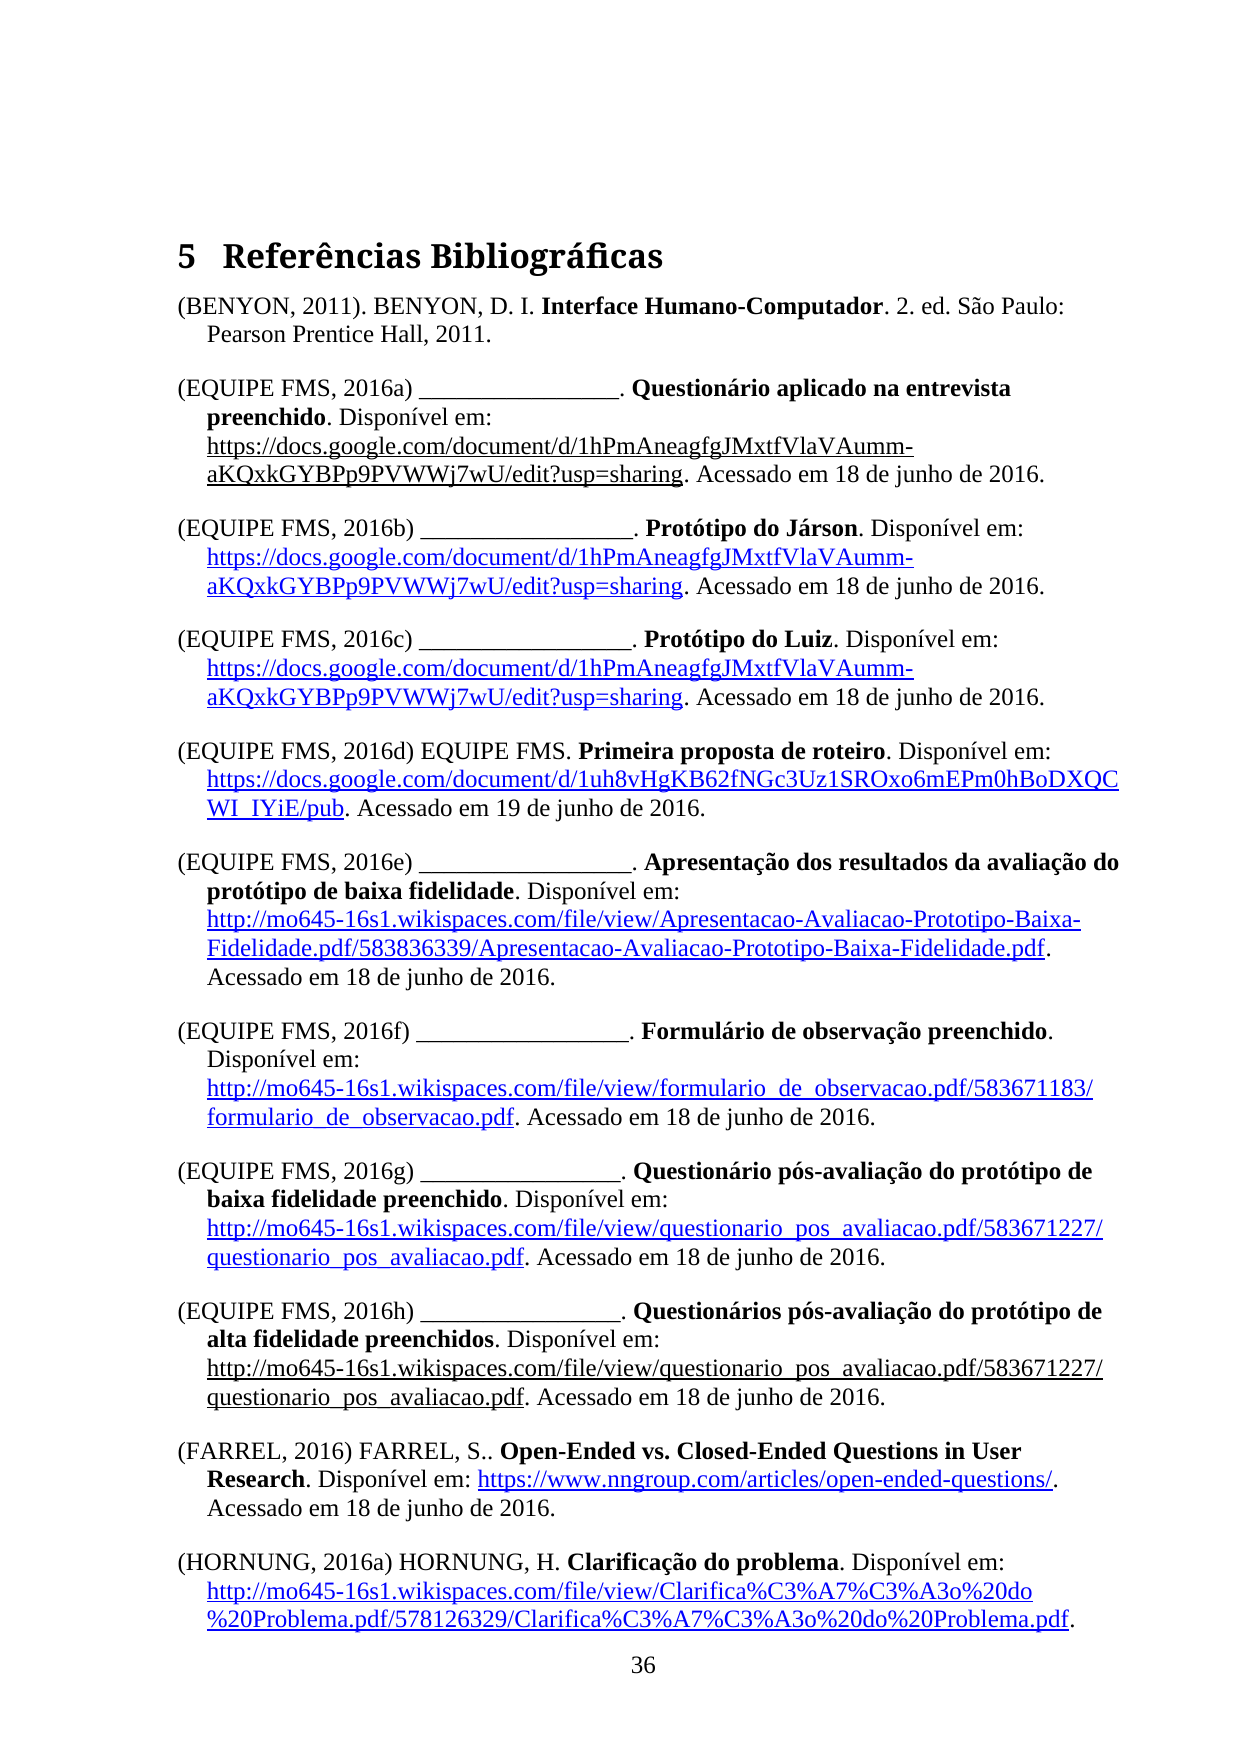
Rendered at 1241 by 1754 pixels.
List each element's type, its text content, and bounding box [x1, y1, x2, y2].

text (EQUIPE FMS, 2016h) ________________. Questionários pós-avaliação do protótipo de alta fidelidade preenchidos. Disponível em: http://mo645-16s1.wikispaces.com/file/view/questionario_pos_avaliacao.pdf/583671227/questionario_pos_avaliacao.pdf. Acessado em 18 de junho de 2016. [177, 1296, 1122, 1411]
text (EQUIPE FMS, 2016g) ________________. Questionário pós-avaliação do protótipo de baixa fidelidade preenchido. Disponível em: http://mo645-16s1.wikispaces.com/file/view/questionario_pos_avaliacao.pdf/583671227/questionario_pos_avaliacao.pdf. Acessado em 18 de junho de 2016. [177, 1156, 1122, 1271]
text (EQUIPE FMS, 2016b) _________________. Protótipo do Járson. Disponível em: https://docs.google.com/document/d/1hPmAneagfgJMxtfVlaVAumm-aKQxkGYBPp9PVWWj7wU/edit?usp=sharing. Acessado em 18 de junho de 2016. [177, 513, 1122, 599]
text (EQUIPE FMS, 2016c) _________________. Protótipo do Luiz. Disponível em: https://docs.google.com/document/d/1hPmAneagfgJMxtfVlaVAumm-aKQxkGYBPp9PVWWj7wU/edit?usp=sharing. Acessado em 18 de junho de 2016. [177, 624, 1122, 711]
text (EQUIPE FMS, 2016a) ________________. Questionário aplicado na entrevista preenchido. Disponível em: https://docs.google.com/document/d/1hPmAneagfgJMxtfVlaVAumm-aKQxkGYBPp9PVWWj7wU/edit?usp=sharing. Acessado em 18 de junho de 2016. [177, 373, 1122, 488]
text (EQUIPE FMS, 2016f) _________________. Formulário de observação preenchido. Disponível em: http://mo645-16s1.wikispaces.com/file/view/formulario_de_observacao.pdf/583671183/formulario_de_observacao.pdf. Acessado em 18 de junho de 2016. [177, 1016, 1122, 1131]
text (FARREL, 2016) FARREL, S.. Open-Ended vs. Closed-Ended Questions in User Research. Disponível em: https://www.nngroup.com/articles/open-ended-questions/. Acessado em 18 de junho de 2016. [177, 1436, 1122, 1522]
text (EQUIPE FMS, 2016d) EQUIPE FMS. Primeira proposta de roteiro. Disponível em: https://docs.google.com/document/d/1uh8vHgKB62fNGc3Uz1SROxo6mEPm0hBoDXQCWI_IYiE/pub. Acessado em 19 de junho de 2016. [177, 736, 1122, 822]
text (HORNUNG, 2016a) HORNUNG, H. Clarificação do problema. Disponível em: http://mo645-16s1.wikispaces.com/file/view/Clarifica%C3%A7%C3%A3o%20do%20Problema.pdf/578126329/Clarifica%C3%A7%C3%A3o%20do%20Problema.pdf. [177, 1547, 1122, 1633]
subtitle Referências Bibliográficas [177, 233, 1122, 278]
text (BENYON, 2011). BENYON, D. I. Interface Humano-Computador. 2. ed. São Paulo: Pearson Prentice Hall, 2011. [177, 291, 1122, 348]
text (EQUIPE FMS, 2016e) _________________. Apresentação dos resultados da avaliação do protótipo de baixa fidelidade. Disponível em: http://mo645-16s1.wikispaces.com/file/view/Apresentacao-Avaliacao-Prototipo-Baixa-Fidelidade.pdf/583836339/Apresentacao-Avaliacao-Prototipo-Baixa-Fidelidade.pdf. Acessado em 18 de junho de 2016. [177, 847, 1122, 991]
